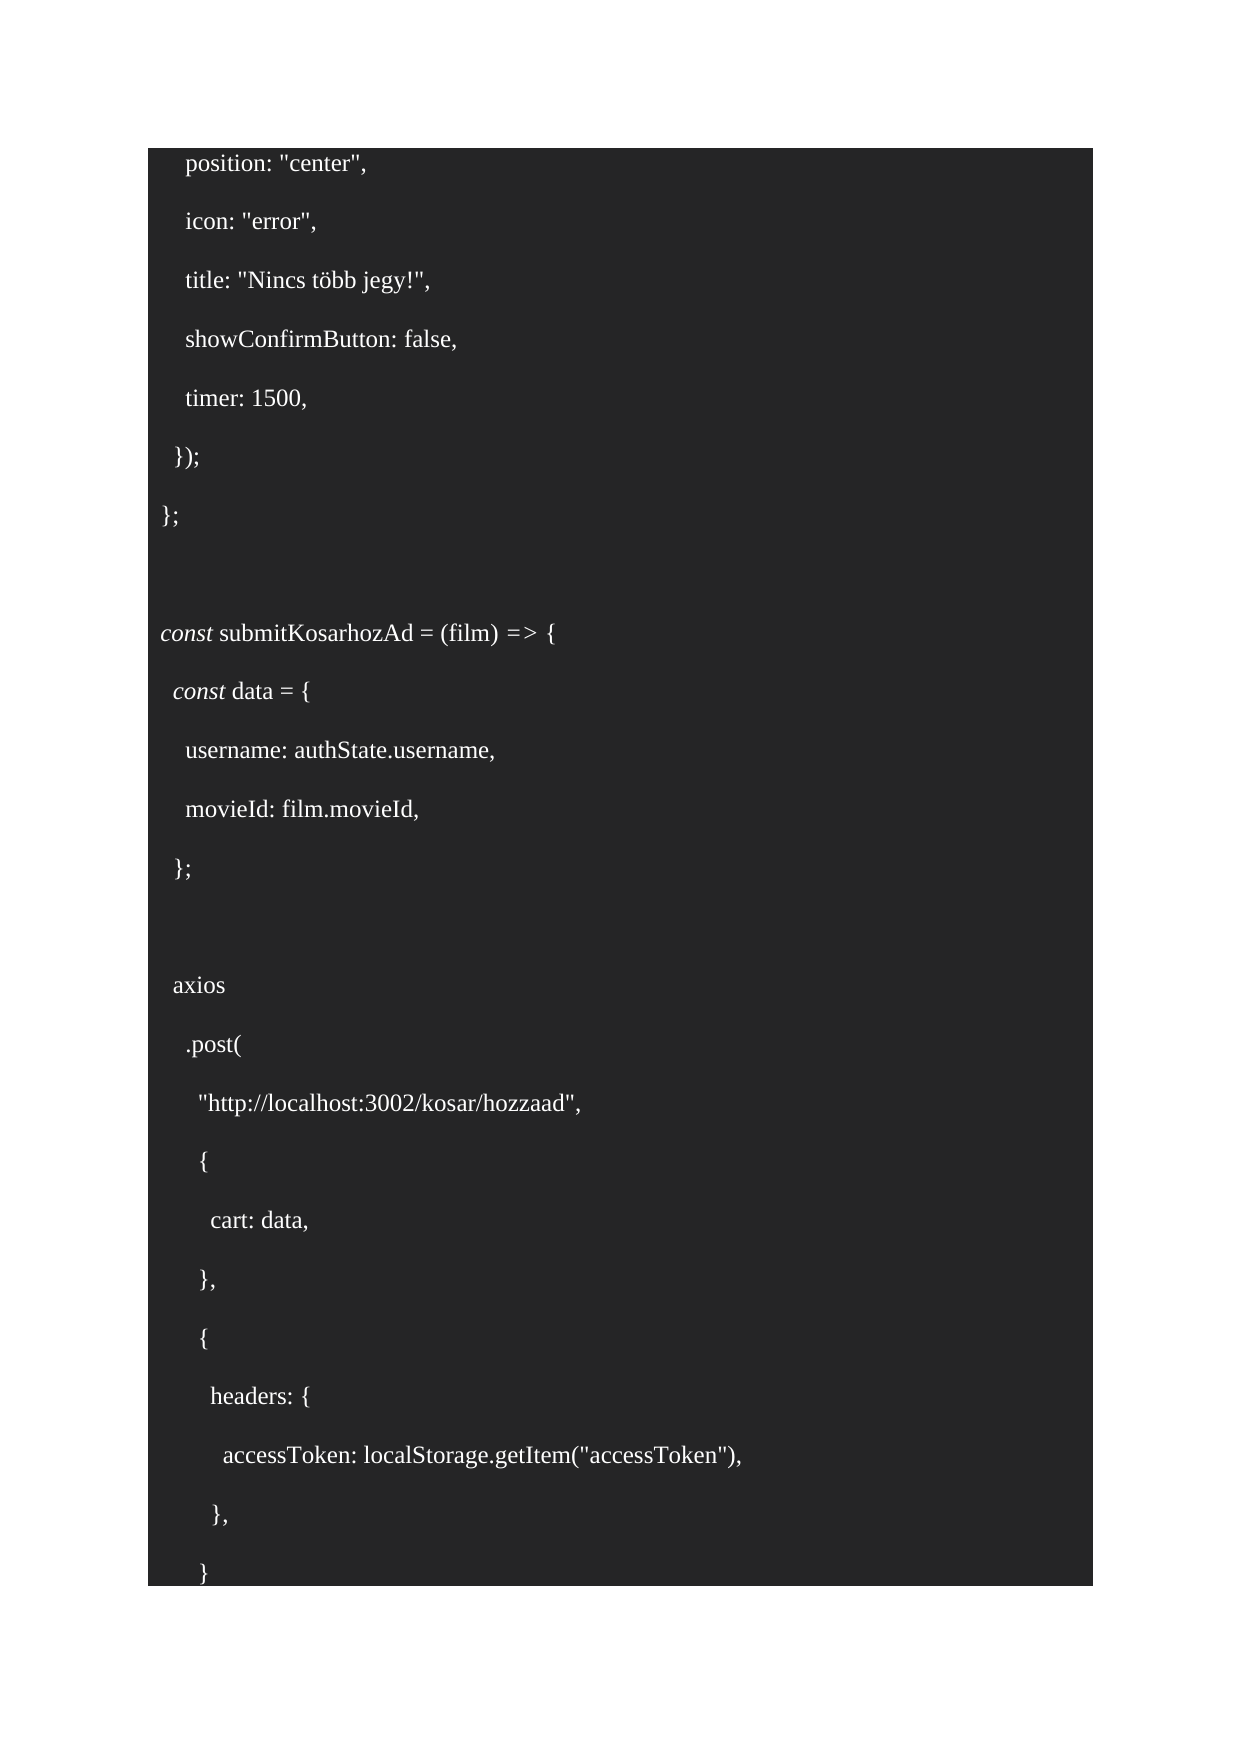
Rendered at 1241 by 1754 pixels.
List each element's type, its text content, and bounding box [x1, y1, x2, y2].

text }, [148, 1499, 1093, 1528]
text }; [148, 853, 1093, 881]
text timer: 1500, [148, 383, 1093, 411]
text title: "Nincs több jegy!", [148, 265, 1093, 294]
text accessToken: localStorage.getItem("accessToken"), [148, 1440, 1093, 1469]
text axios [148, 970, 1093, 999]
text showConfirmButton: false, [148, 324, 1093, 353]
text movieId: film.movieId, [148, 794, 1093, 823]
text }); [148, 441, 1093, 470]
text } [148, 1558, 1093, 1586]
text const data = { [148, 676, 1093, 705]
text }, [148, 1264, 1093, 1293]
text .post( [148, 1029, 1093, 1058]
text cart: data, [148, 1205, 1093, 1234]
text { [148, 1146, 1093, 1175]
text username: authState.username, [148, 735, 1093, 764]
text { [148, 1323, 1093, 1351]
text "http://localhost:3002/kosar/hozzaad", [148, 1088, 1093, 1116]
text const submitKosarhozAd = (film) => { [148, 618, 1093, 646]
text }; [148, 500, 1093, 529]
text position: "center", [148, 148, 1093, 176]
text icon: "error", [148, 206, 1093, 235]
text headers: { [148, 1381, 1093, 1410]
